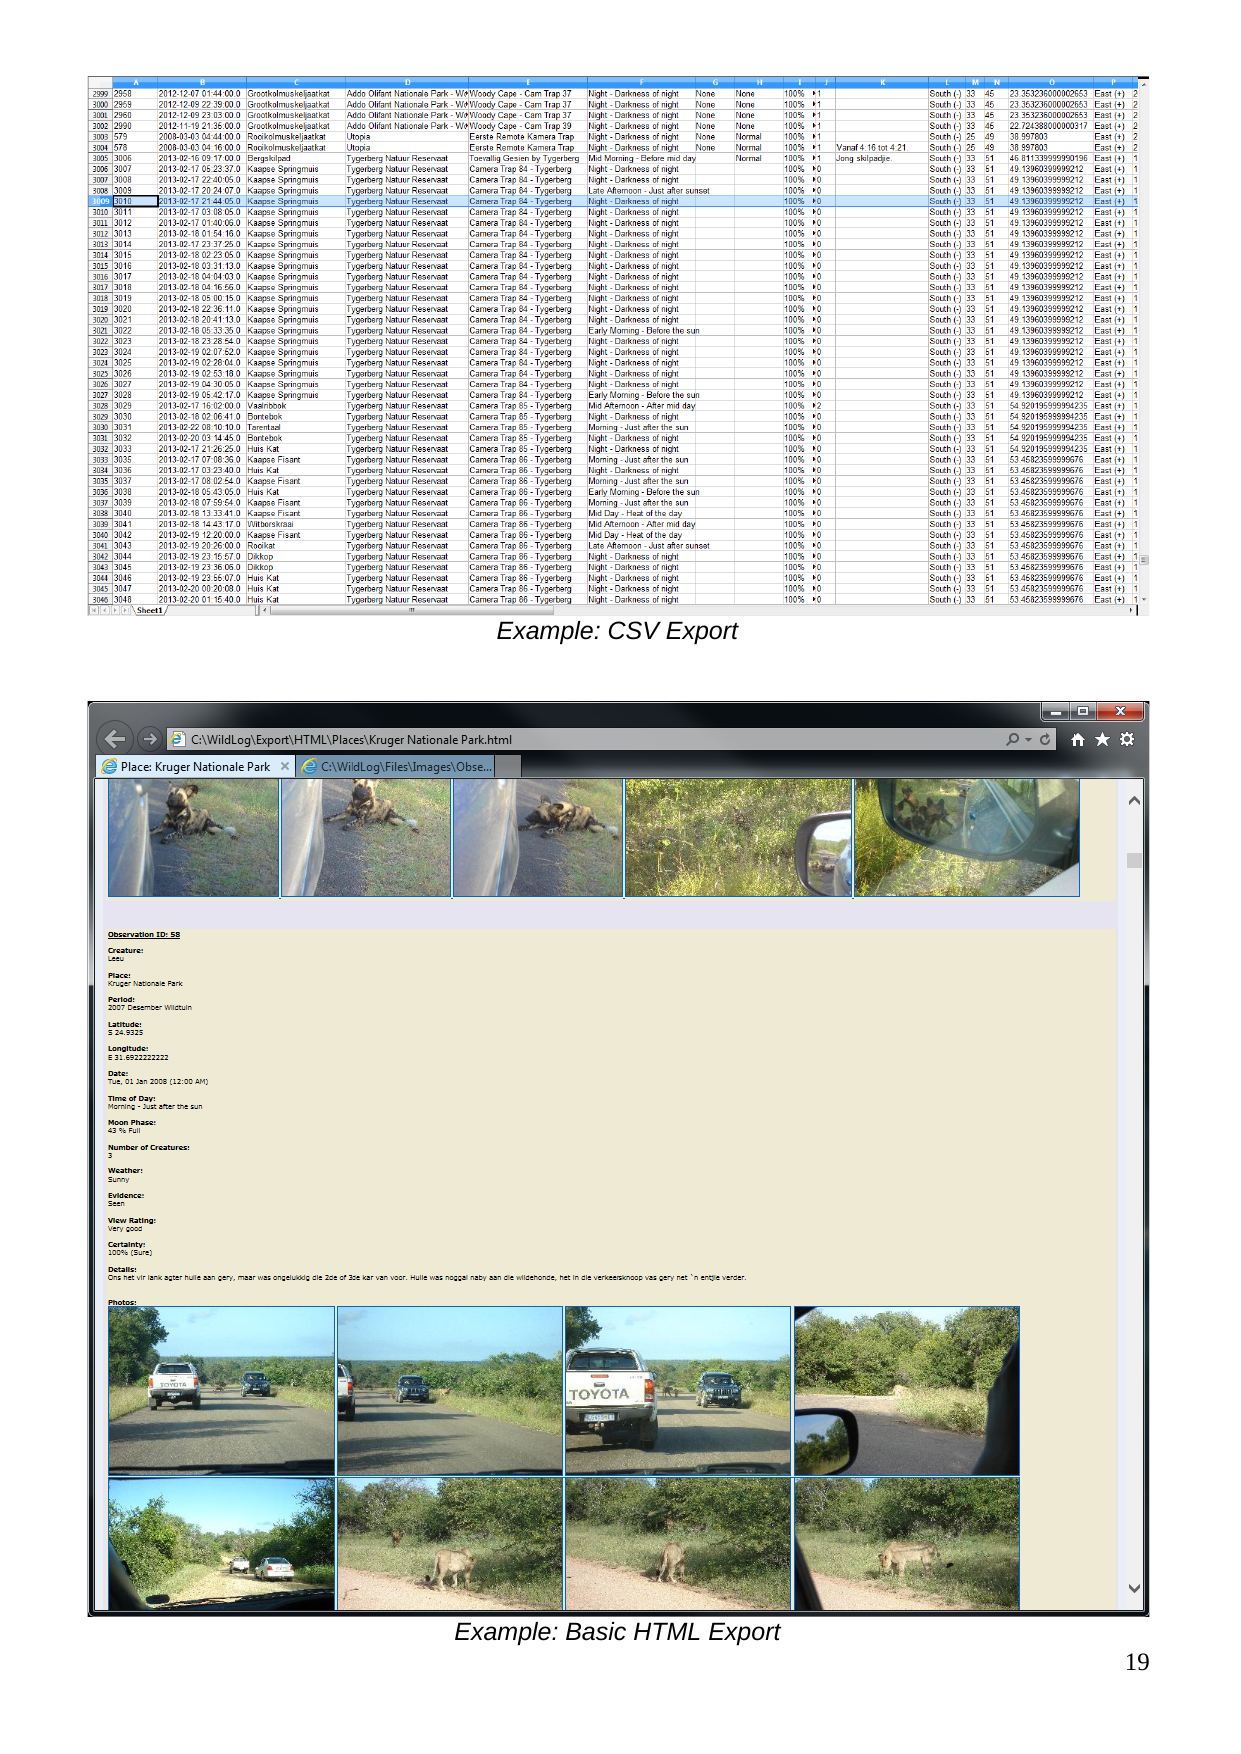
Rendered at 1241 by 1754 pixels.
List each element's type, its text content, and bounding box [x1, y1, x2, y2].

text Example: CSV Export [87, 616, 1149, 644]
picture [87, 701, 1150, 1617]
text [87, 673, 1149, 701]
picture [87, 76, 1150, 616]
text Example: Basic HTML Export [87, 1617, 1149, 1646]
